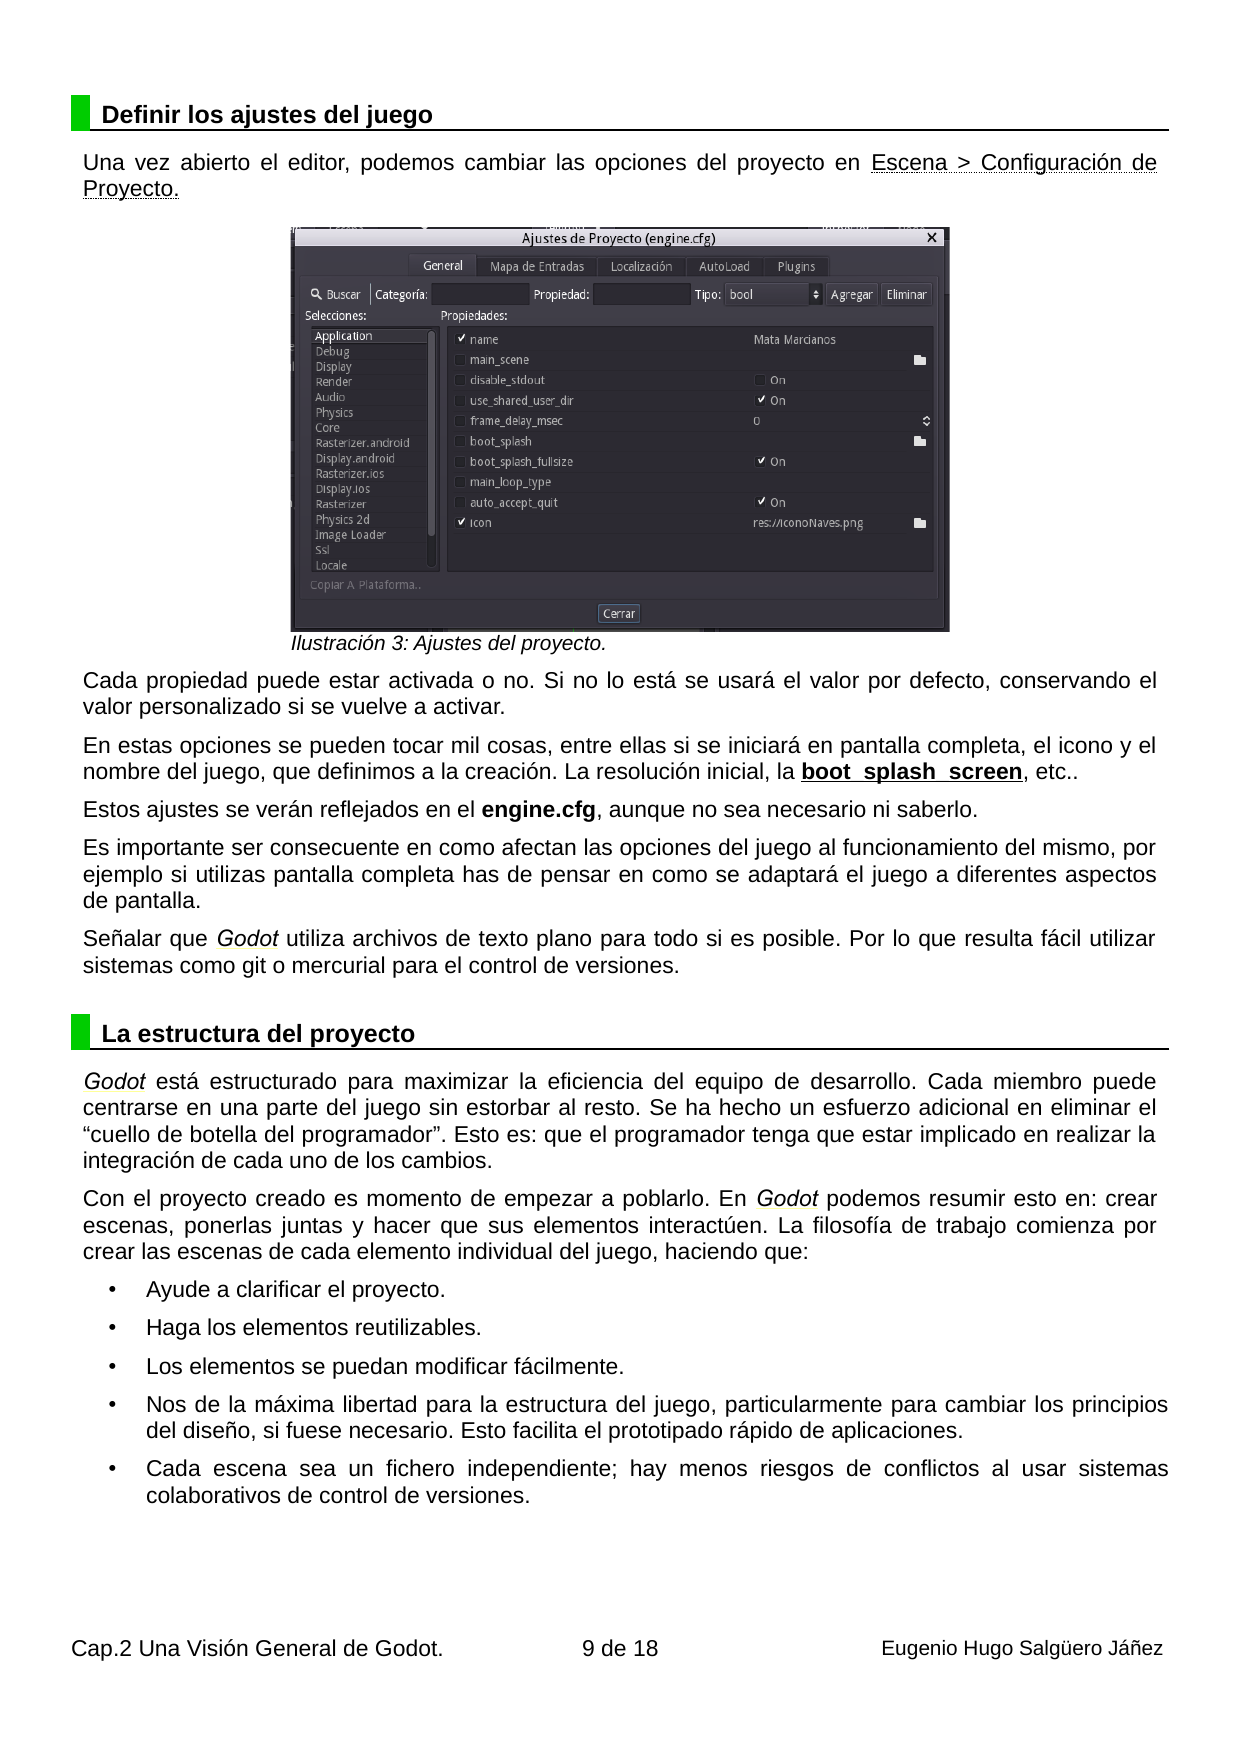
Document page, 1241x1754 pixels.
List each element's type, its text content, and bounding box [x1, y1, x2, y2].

text Una vez abierto el editor, podemos cambiar las opciones del proyecto en Escena > Configuración de Proyecto. [83, 149, 1158, 202]
text [291, 214, 950, 227]
text Estos ajustes se verán reflejados en el engine.cfg, aunque no sea necesario ni saberlo. [83, 796, 1158, 822]
text Con el proyecto creado es momento de empezar a poblarlo. En Godot podemos resumir esto en: crear escenas, ponerlas juntas y hacer que sus elementos interactúen. La filosofía de trabajo comienza por crear las escenas de cada elemento individual del juego, haciendo que: [83, 1185, 1158, 1264]
list Haga los elementos reutilizables. [108, 1314, 1169, 1341]
list Nos de la máxima libertad para la estructura del juego, particularmente para cambiar los principios del diseño, si fuese necesario. Esto facilita el prototipado rápido de aplicaciones. [108, 1391, 1169, 1443]
text Señalar que Godot utiliza archivos de texto plano para todo si es posible. Por lo que resulta fácil utilizar sistemas como git o mercurial para el control de versiones. [83, 925, 1158, 978]
list Los elementos se puedan modificar fácilmente. [108, 1353, 1169, 1379]
subtitle Definir los ajustes del juego [71, 94, 1169, 129]
picture [290, 227, 950, 632]
text Godot está estructurado para maximizar la eficiencia del equipo de desarrollo. Cada miembro puede centrarse en una parte del juego sin estorbar al resto. Se ha hecho un esfuerzo adicional en eliminar el “cuello de botella del programador”. Esto es: que el programador tenga que estar implicado en realizar la integración de cada uno de los cambios. [83, 1068, 1158, 1173]
text Es importante ser consecuente en como afectan las opciones del juego al funcionamiento del mismo, por ejemplo si utilizas pantalla completa has de pensar en como se adaptará el juego a diferentes aspectos de pantalla. [83, 834, 1158, 913]
list Ayude a clarificar el proyecto. [108, 1276, 1169, 1302]
text Cada propiedad puede estar activada o no. Si no lo está se usará el valor por defecto, conservando el valor personalizado si se vuelve a activar. [83, 213, 1158, 720]
list Cada escena sea un fichero independiente; hay menos riesgos de conflictos al usar sistemas colaborativos de control de versiones. [108, 1455, 1169, 1508]
text En estas opciones se pueden tocar mil cosas, entre ellas si se iniciará en pantalla completa, el icono y el nombre del juego, que definimos a la creación. La resolución inicial, la boot_splash_screen, etc.. [83, 732, 1158, 784]
subtitle La estructura del proyecto [71, 1013, 1169, 1048]
text Ilustración 3: Ajustes del proyecto. [291, 632, 950, 655]
